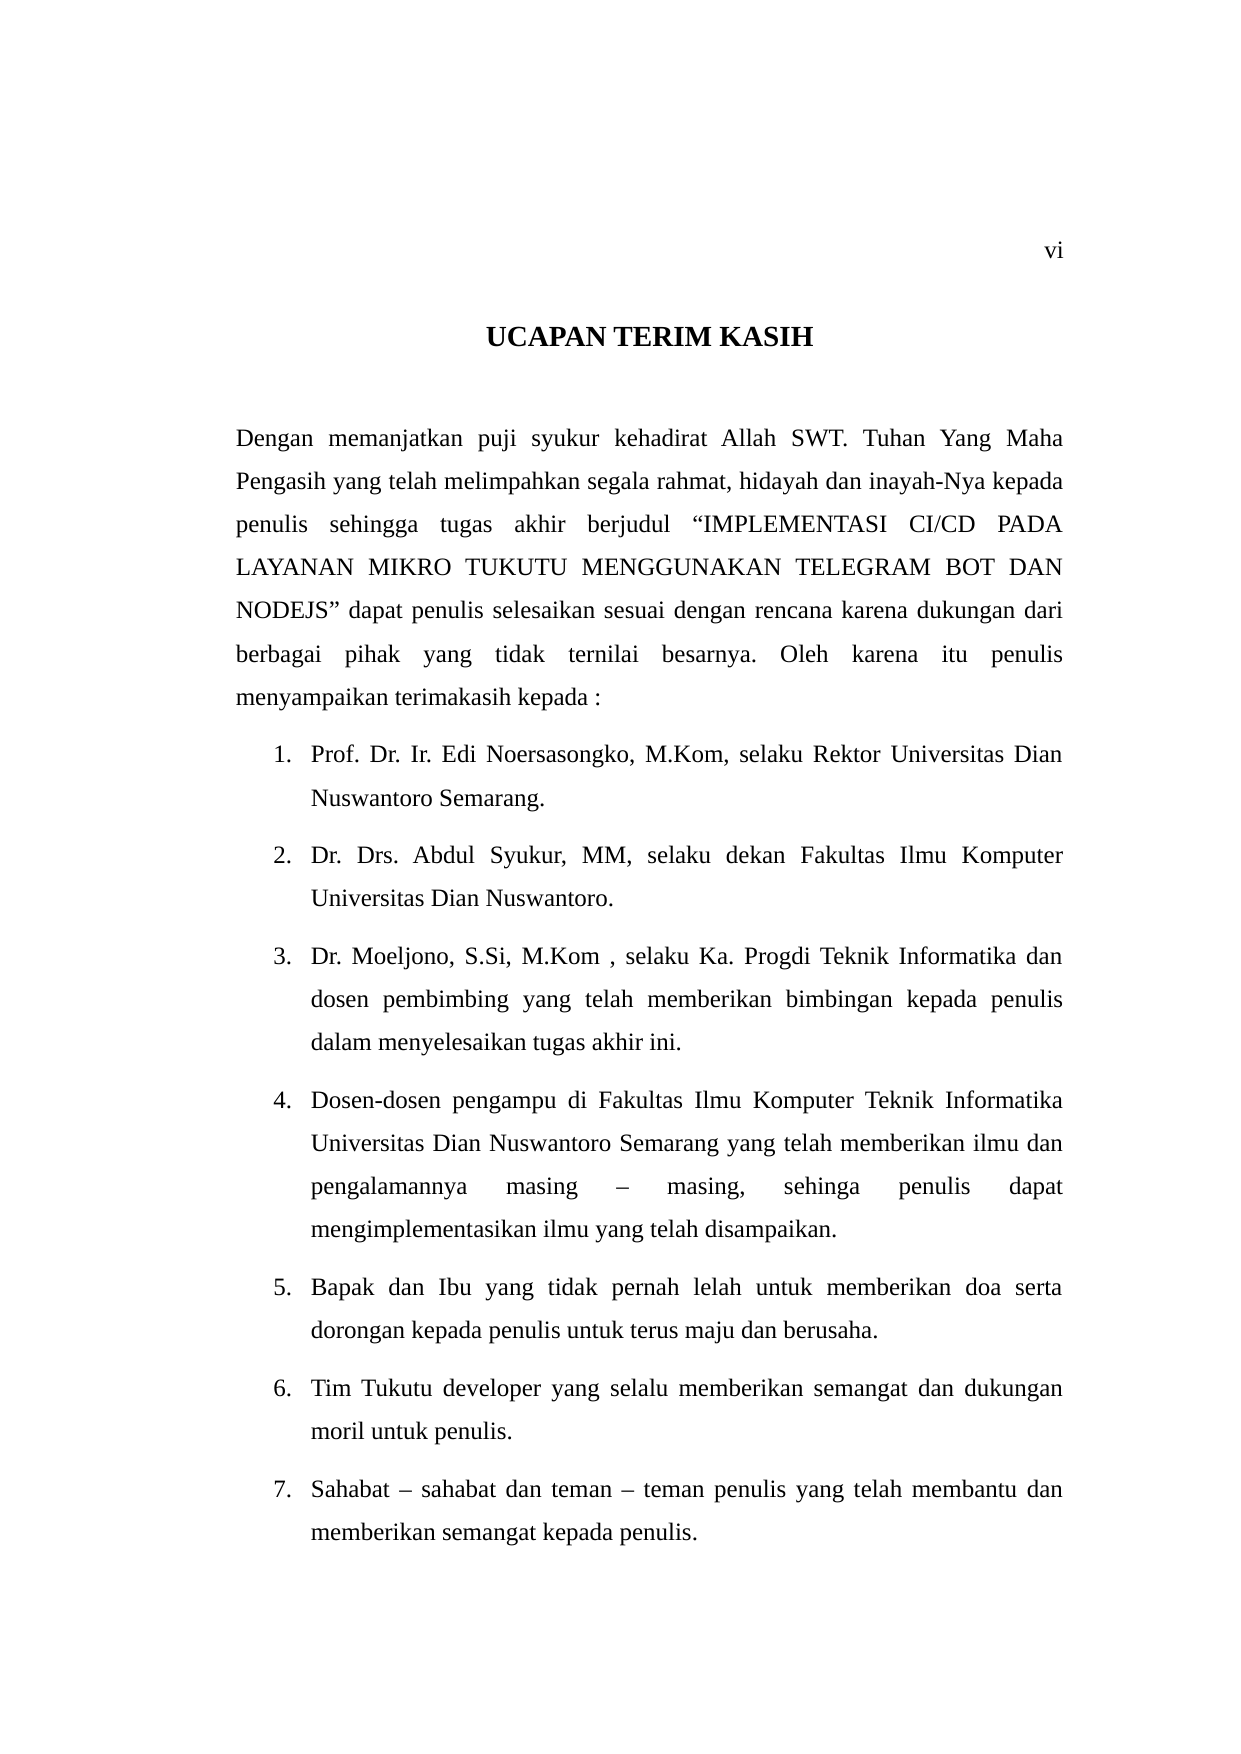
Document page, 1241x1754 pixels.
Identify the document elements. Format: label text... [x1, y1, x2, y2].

list Dr. Drs. Abdul Syukur, MM, selaku dekan Fakultas Ilmu Komputer Universitas Dian Nuswantoro. [273, 840, 1063, 912]
list Bapak dan Ibu yang tidak pernah lelah untuk memberikan doa serta dorongan kepada penulis untuk terus maju dan berusaha. [273, 1272, 1063, 1344]
text Dengan memanjatkan puji syukur kehadirat Allah SWT. Tuhan Yang Maha Pengasih yang telah melimpahkan segala rahmat, hidayah dan inayah-Nya kepada penulis sehingga tugas akhir berjudul “IMPLEMENTASI CI/CD PADA LAYANAN MIKRO TUKUTU MENGGUNAKAN TELEGRAM BOT DAN NODEJS” dapat penulis selesaikan sesuai dengan rencana karena dukungan dari berbagai pihak yang tidak ternilai besarnya. Oleh karena itu penulis menyampaikan terimakasih kepada : [236, 423, 1063, 711]
subtitle UCAPAN TERIM KASIH [236, 319, 1063, 353]
list Tim Tukutu developer yang selalu memberikan semangat dan dukungan moril untuk penulis. [273, 1373, 1063, 1445]
list Sahabat – sahabat dan teman – teman penulis yang telah membantu dan memberikan semangat kepada penulis. [273, 1474, 1063, 1546]
list Prof. Dr. Ir. Edi Noersasongko, M.Kom, selaku Rektor Universitas Dian Nuswantoro Semarang. [273, 739, 1063, 811]
list Dr. Moeljono, S.Si, M.Kom , selaku Ka. Progdi Teknik Informatika dan dosen pembimbing yang telah memberikan bimbingan kepada penulis dalam menyelesaikan tugas akhir ini. [273, 941, 1063, 1056]
list Dosen-dosen pengampu di Fakultas Ilmu Komputer Teknik Informatika Universitas Dian Nuswantoro Semarang yang telah memberikan ilmu dan pengalamannya masing – masing, sehinga penulis dapat mengimplementasikan ilmu yang telah disampaikan. [273, 1085, 1063, 1243]
